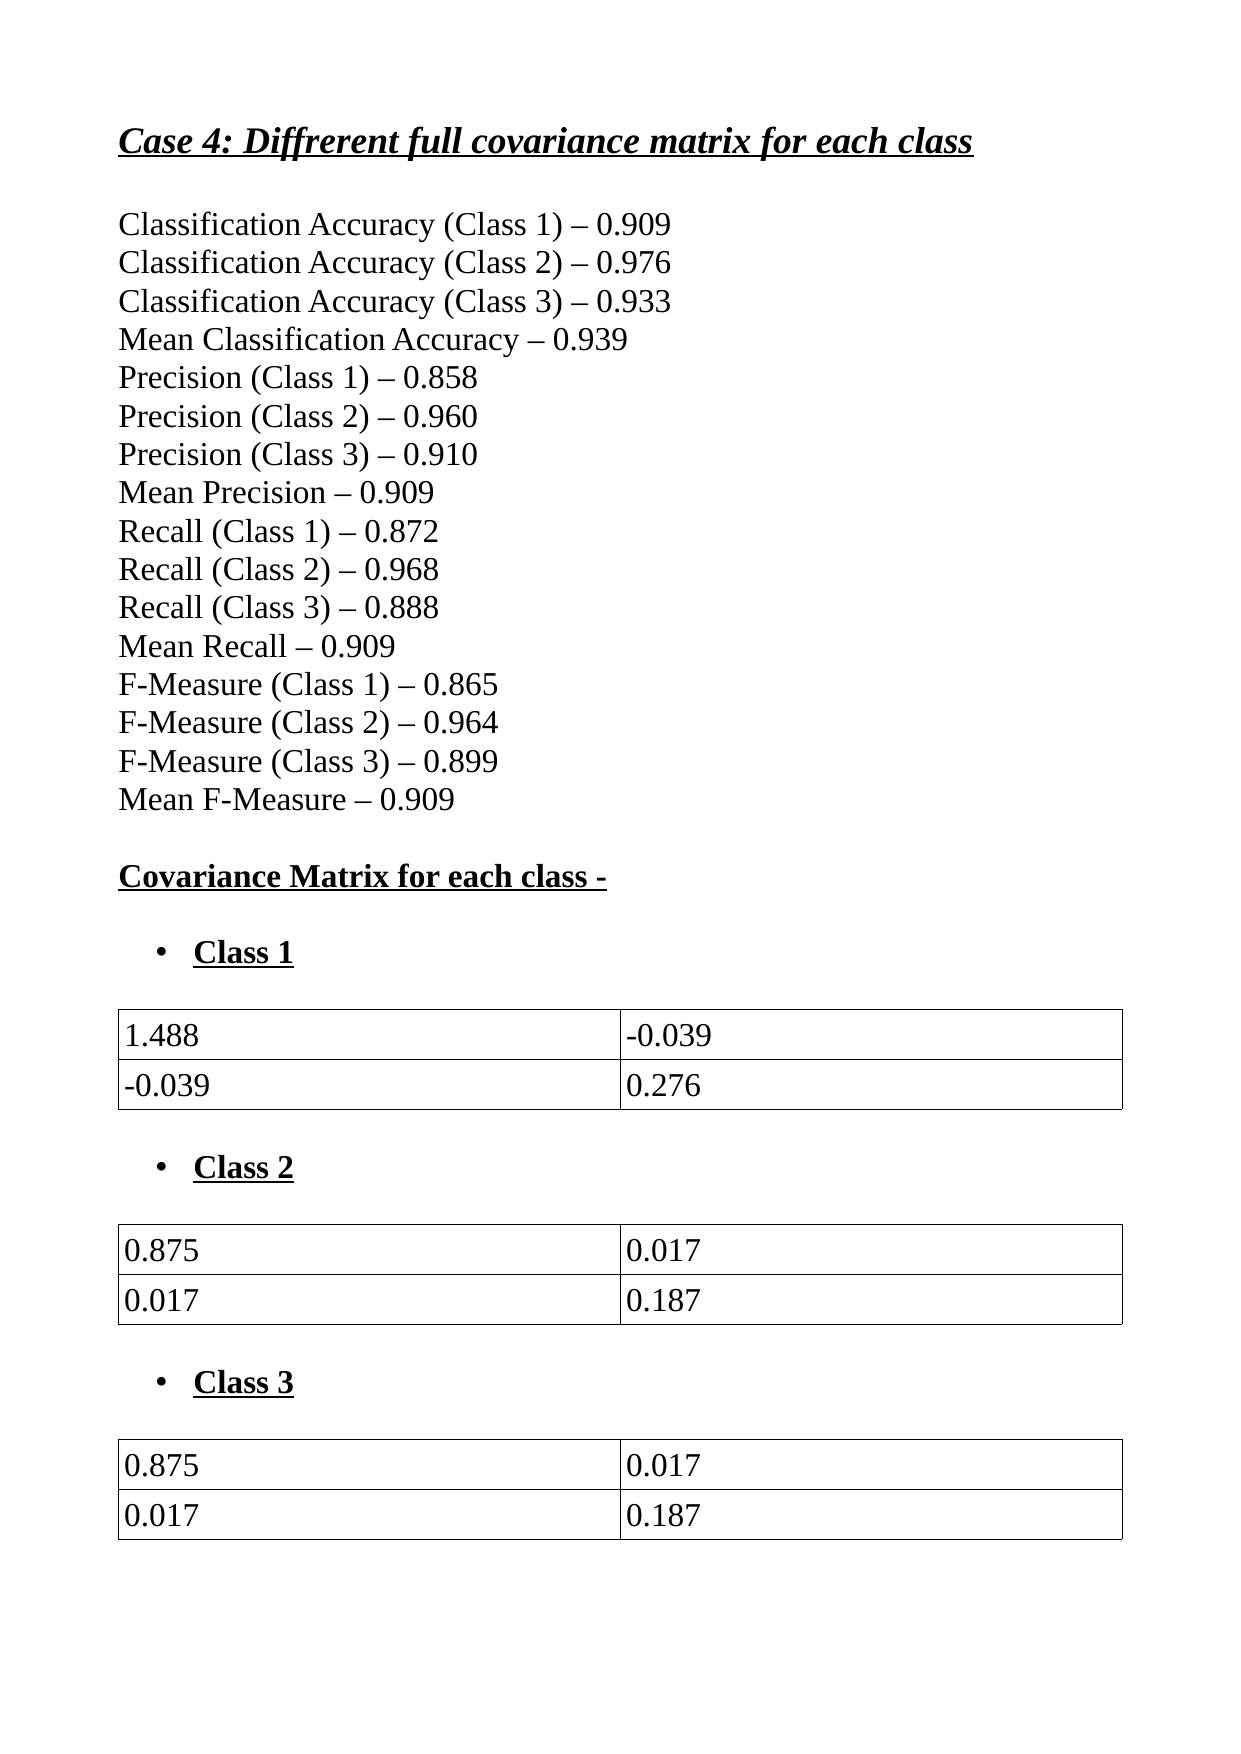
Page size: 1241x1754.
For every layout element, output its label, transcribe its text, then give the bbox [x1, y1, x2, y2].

text Precision (Class 2) – 0.960 [118, 396, 1122, 434]
table_cell 0.017 [119, 1275, 620, 1324]
list Class 1 [156, 933, 1122, 971]
table_cell 0.187 [621, 1490, 1122, 1539]
table_cell 0.276 [621, 1060, 1122, 1109]
text Mean Classification Accuracy – 0.939 [118, 319, 1122, 358]
text Covariance Matrix for each class - [118, 856, 1122, 894]
table_header 1.488 [119, 1010, 620, 1059]
text F-Measure (Class 1) – 0.865 [118, 664, 1122, 703]
table_header 0.017 [621, 1440, 1122, 1489]
text Classification Accuracy (Class 2) – 0.976 [118, 243, 1122, 281]
text Mean F-Measure – 0.909 [118, 779, 1122, 818]
text Recall (Class 3) – 0.888 [118, 588, 1122, 626]
list Class 3 [156, 1362, 1122, 1401]
list Class 2 [156, 1148, 1122, 1186]
table_header -0.039 [621, 1010, 1122, 1059]
text F-Measure (Class 3) – 0.899 [118, 741, 1122, 779]
text Precision (Class 1) – 0.858 [118, 358, 1122, 396]
table_cell -0.039 [119, 1060, 620, 1109]
text Precision (Class 3) – 0.910 [118, 434, 1122, 473]
text Classification Accuracy (Class 1) – 0.909 [118, 204, 1122, 243]
text Mean Recall – 0.909 [118, 626, 1122, 664]
table_header 0.875 [119, 1225, 620, 1274]
text Mean Precision – 0.909 [118, 473, 1122, 511]
table_cell 0.017 [119, 1490, 620, 1539]
text Recall (Class 2) – 0.968 [118, 549, 1122, 588]
table_cell 0.187 [621, 1275, 1122, 1324]
text F-Measure (Class 2) – 0.964 [118, 703, 1122, 741]
text Classification Accuracy (Class 3) – 0.933 [118, 281, 1122, 319]
text Recall (Class 1) – 0.872 [118, 511, 1122, 549]
text Case 4: Diffrerent full covariance matrix for each class [118, 118, 1122, 161]
table_header 0.017 [621, 1225, 1122, 1274]
table_header 0.875 [119, 1440, 620, 1489]
